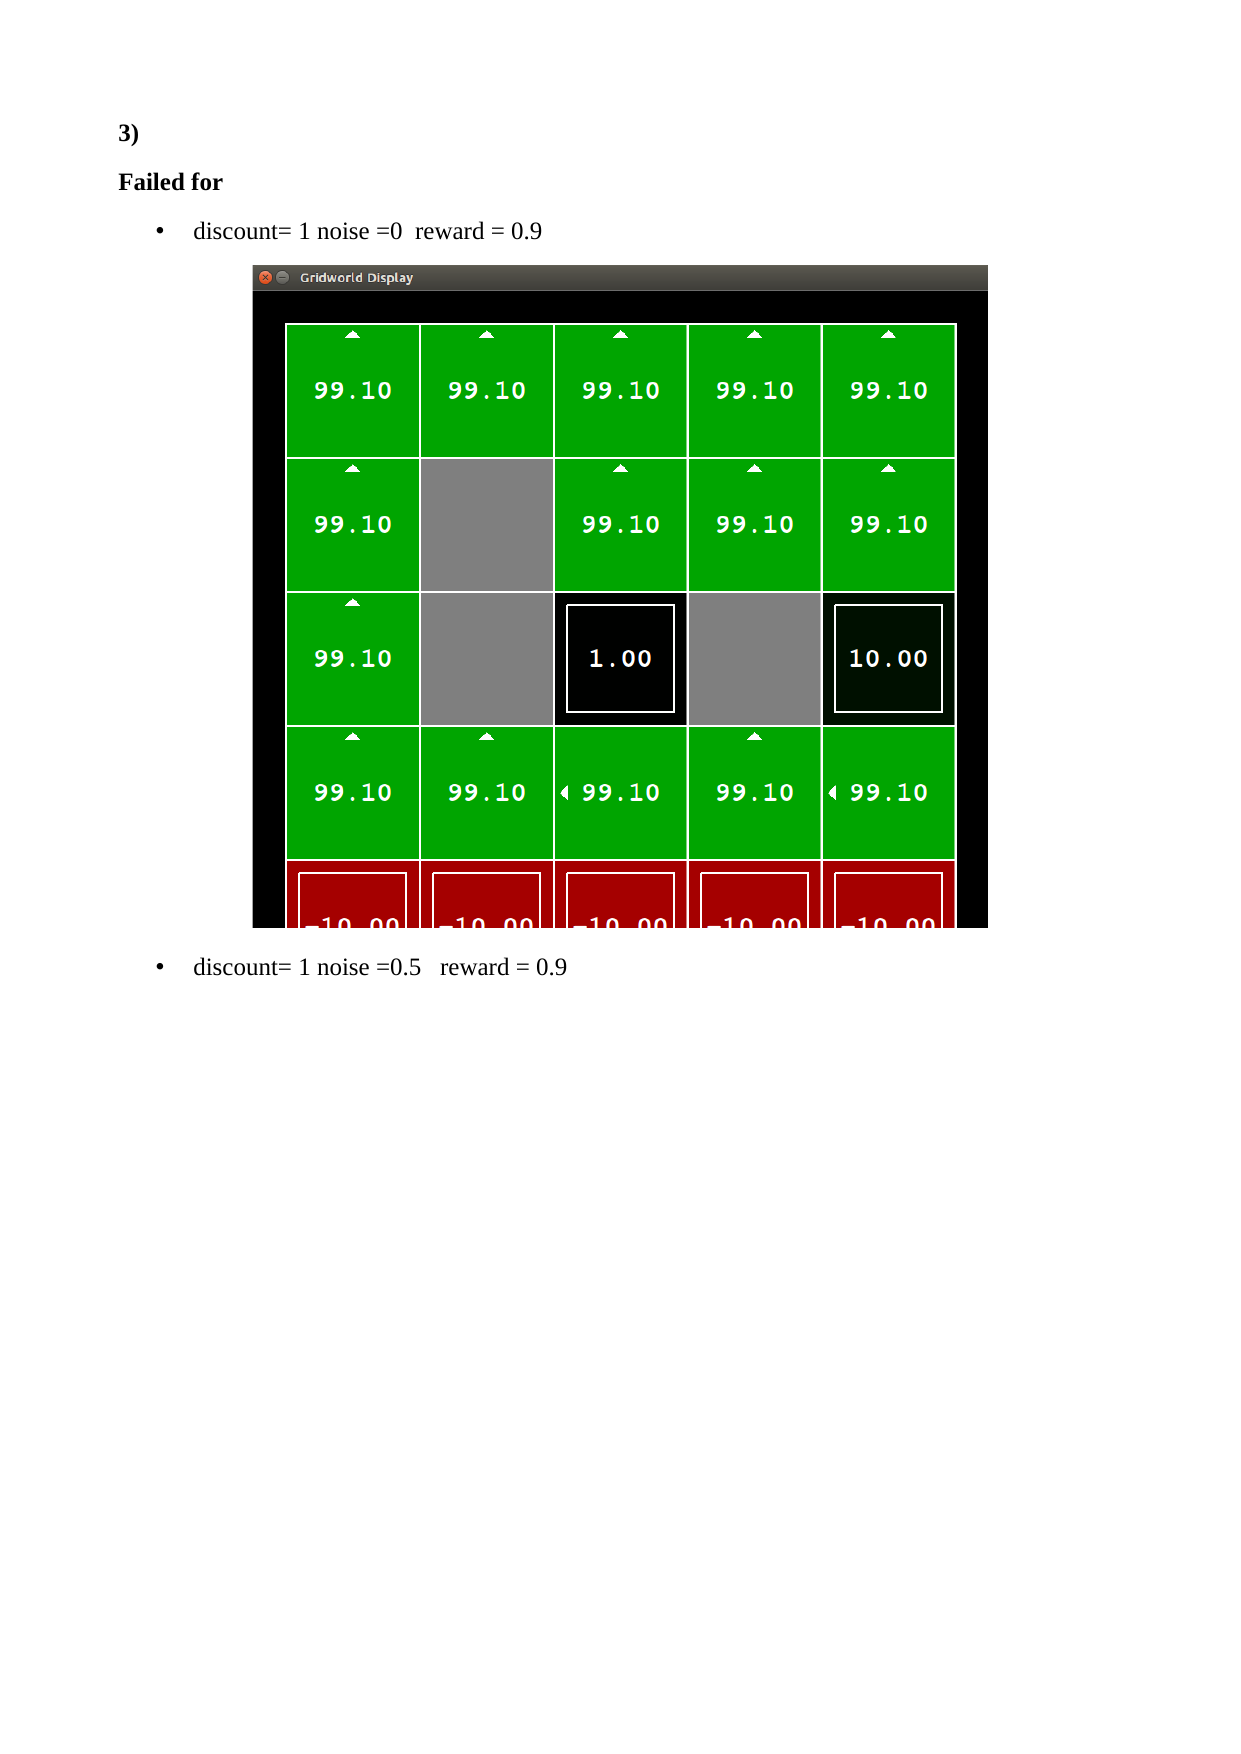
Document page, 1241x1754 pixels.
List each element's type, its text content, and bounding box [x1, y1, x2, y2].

list discount= 1 noise =0.5 reward = 0.9 [156, 952, 1122, 981]
list discount= 1 noise =0 reward = 0.9 [156, 216, 1122, 245]
text 3) [118, 118, 1122, 147]
text Failed for [118, 167, 1122, 196]
picture [252, 265, 988, 928]
